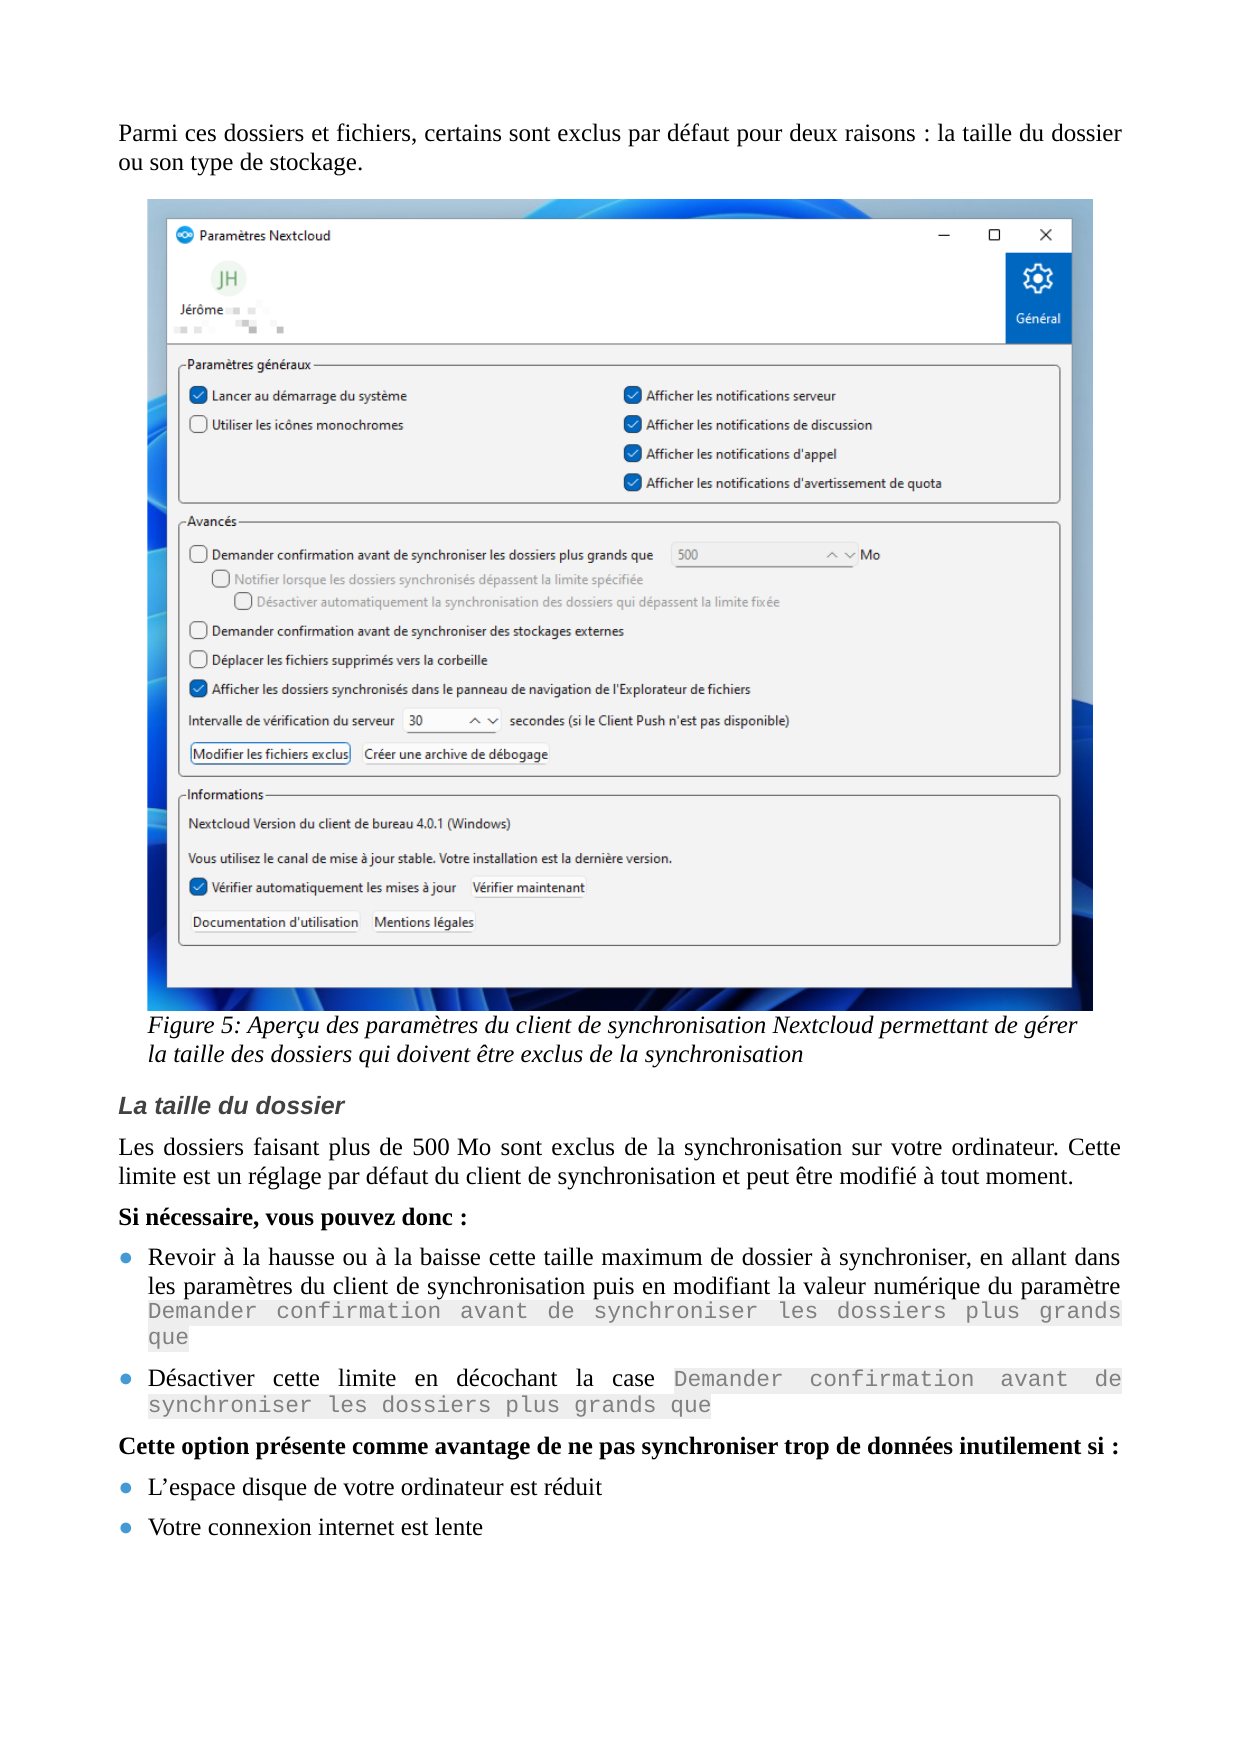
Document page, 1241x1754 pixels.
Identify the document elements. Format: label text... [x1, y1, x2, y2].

list Désactiver cette limite en décochant la case Demander confirmation avant de synchroniser les dossiers plus grands que [118, 1363, 1122, 1419]
text Si nécessaire, vous pouvez donc : [118, 1202, 1122, 1231]
text Parmi ces dossiers et fichiers, certains sont exclus par défaut pour deux raisons : la taille du dossier ou son type de stockage. [118, 118, 1122, 176]
text Les dossiers faisant plus de 500 Mo sont exclus de la synchronisation sur votre ordinateur. Cette limite est un réglage par défaut du client de synchronisation et peut être modifié à tout moment. [118, 1132, 1122, 1190]
list Votre connexion internet est lente [118, 1512, 1122, 1541]
list Revoir à la hausse ou à la baisse cette taille maximum de dossier à synchroniser, en allant dans les paramètres du client de synchronisation puis en modifiant la valeur numérique du paramètre Demander confirmation avant de synchroniser les dossiers plus grands que [118, 1242, 1122, 1352]
list L’espace disque de votre ordinateur est réduit [118, 1472, 1122, 1501]
text Figure 5: Aperçu des paramètres du client de synchronisation Nextcloud permettant de gérer la taille des dossiers qui doivent être exclus de la synchronisation [147, 1011, 1093, 1068]
picture [147, 199, 1093, 1011]
subtitle La taille du dossier [118, 1091, 1122, 1120]
text Cette option présente comme avantage de ne pas synchroniser trop de données inutilement si : [118, 1431, 1122, 1460]
